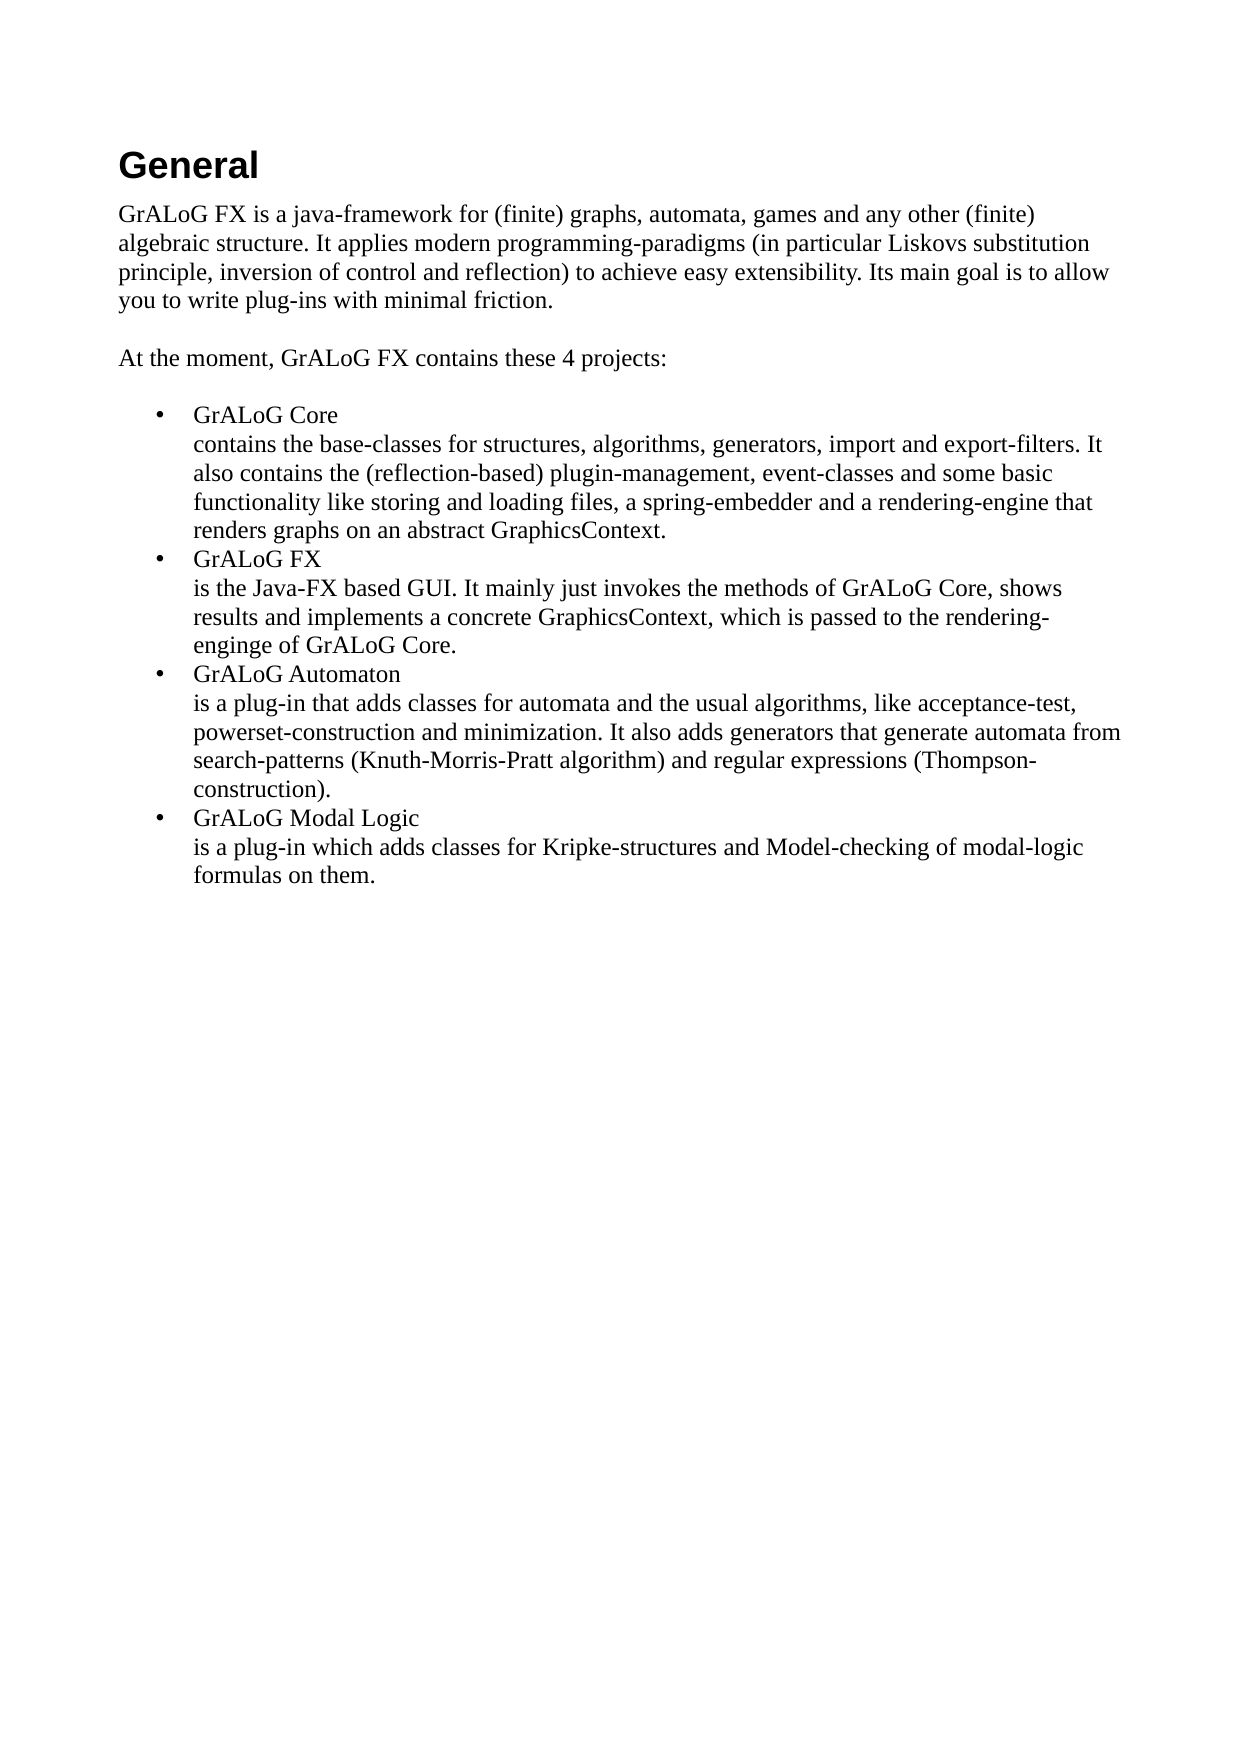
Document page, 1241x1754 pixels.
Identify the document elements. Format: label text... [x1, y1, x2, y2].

subtitle General [118, 143, 1122, 187]
list GrALoG Modal Logic is a plug-in which adds classes for Kripke-structures and Model-checking of modal-logic formulas on them. [156, 803, 1122, 889]
text At the moment, GrALoG FX contains these 4 projects: [118, 343, 1122, 372]
list GrALoG Automaton is a plug-in that adds classes for automata and the usual algorithms, like acceptance-test, powerset-construction and minimization. It also adds generators that generate automata from search-patterns (Knuth-Morris-Pratt algorithm) and regular expressions (Thompson-construction). [156, 659, 1122, 803]
text GrALoG FX is a java-framework for (finite) graphs, automata, games and any other (finite) algebraic structure. It applies modern programming-paradigms (in particular Liskovs substitution principle, inversion of control and reflection) to achieve easy extensibility. Its main goal is to allow you to write plug-ins with minimal friction. [118, 199, 1122, 314]
list GrALoG Core contains the base-classes for structures, algorithms, generators, import and export-filters. It also contains the (reflection-based) plugin-management, event-classes and some basic functionality like storing and loading files, a spring-embedder and a rendering-engine that renders graphs on an abstract GraphicsContext. [156, 401, 1122, 544]
list GrALoG FX is the Java-FX based GUI. It mainly just invokes the methods of GrALoG Core, shows results and implements a concrete GraphicsContext, which is passed to the rendering-enginge of GrALoG Core. [156, 544, 1122, 659]
